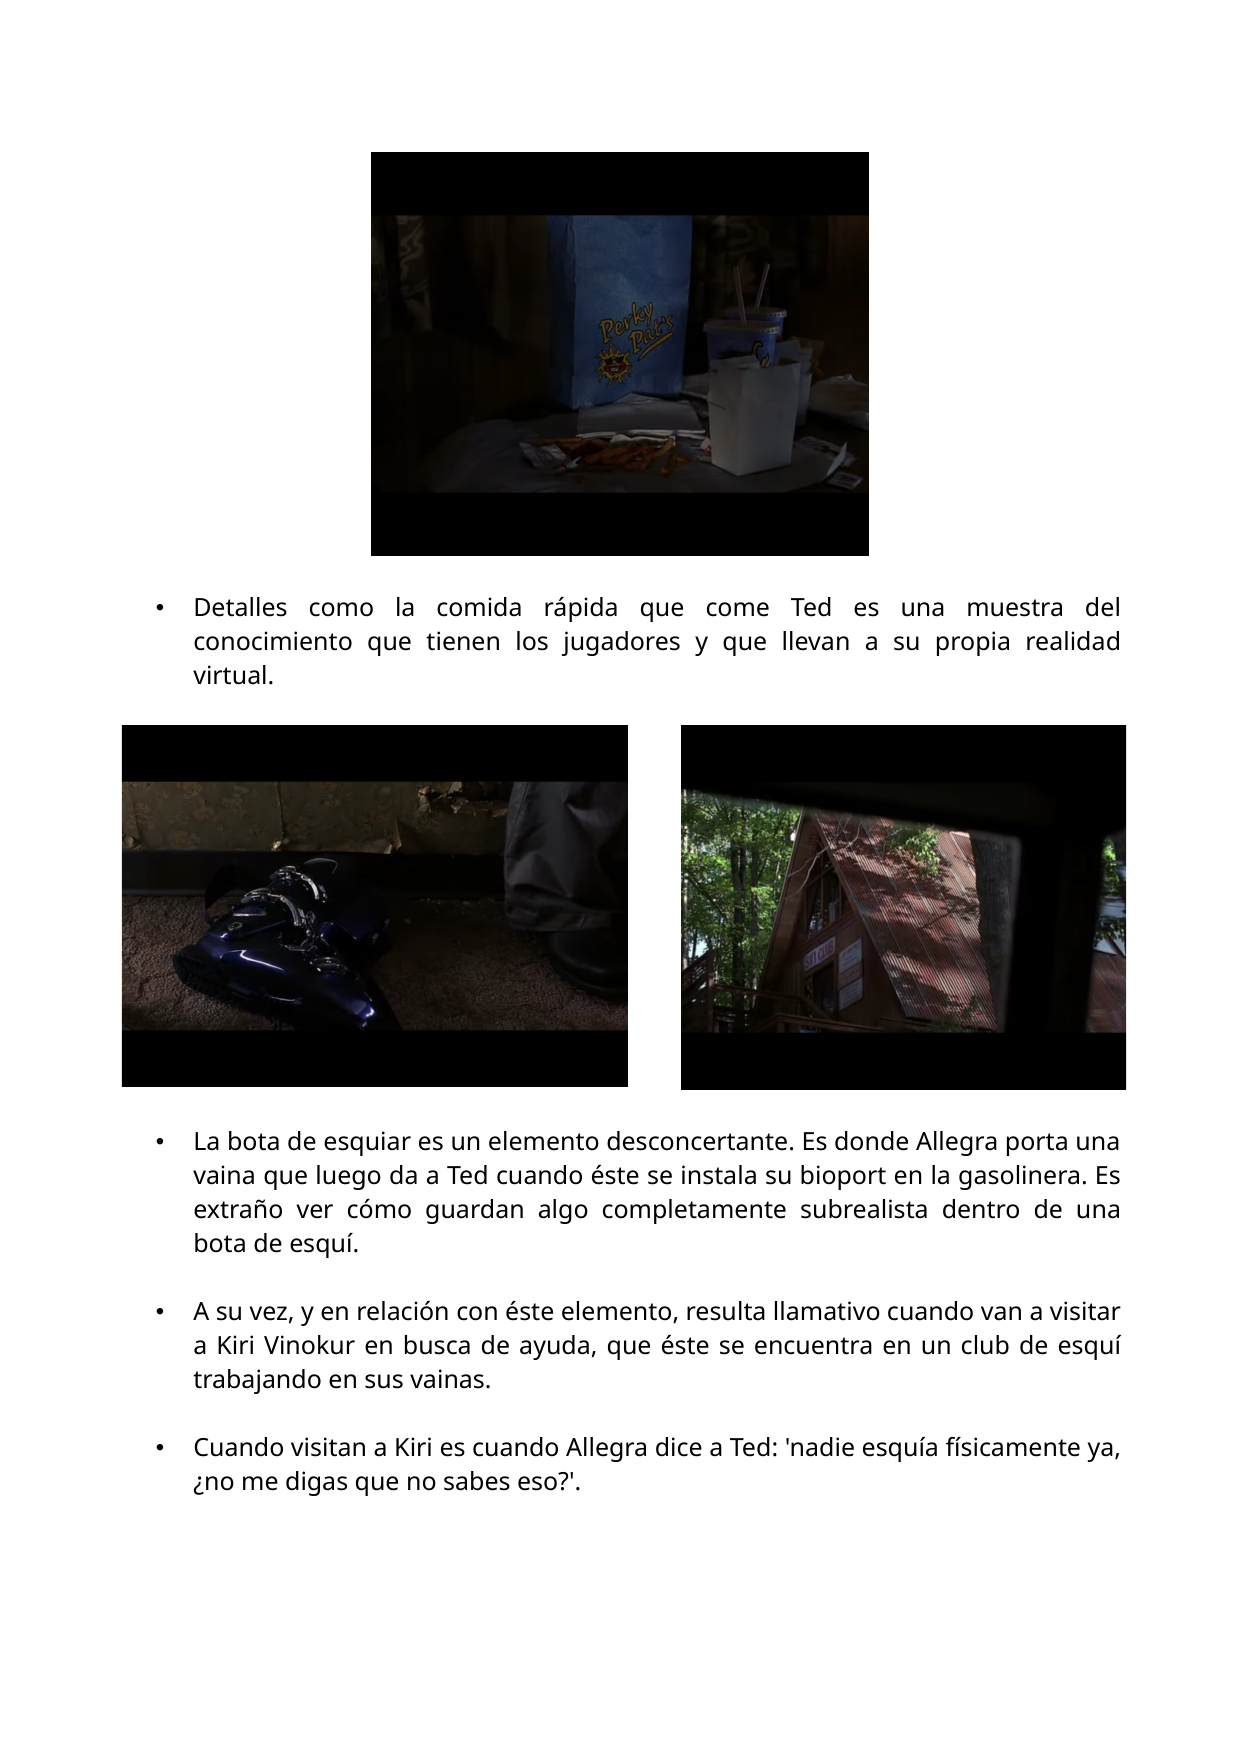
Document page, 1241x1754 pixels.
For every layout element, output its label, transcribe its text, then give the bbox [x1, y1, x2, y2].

list Detalles como la comida rápida que come Ted es una muestra del conocimiento que tienen los jugadores y que llevan a su propia realidad virtual. [156, 589, 1122, 692]
list La bota de esquiar es un elemento desconcertante. Es donde Allegra porta una vaina que luego da a Ted cuando éste se instala su bioport en la gasolinera. Es extraño ver cómo guardan algo completamente subrealista dentro de una bota de esquí. [156, 1123, 1122, 1260]
picture [681, 725, 1127, 1090]
picture [121, 725, 628, 1087]
picture [371, 152, 869, 556]
list Cuando visitan a Kiri es cuando Allegra dice a Ted: 'nadie esquía físicamente ya, ¿no me digas que no sabes eso?'. [156, 1430, 1122, 1498]
list A su vez, y en relación con éste elemento, resulta llamativo cuando van a visitar a Kiri Vinokur en busca de ayuda, que éste se encuentra en un club de esquí trabajando en sus vainas. [156, 1294, 1122, 1396]
